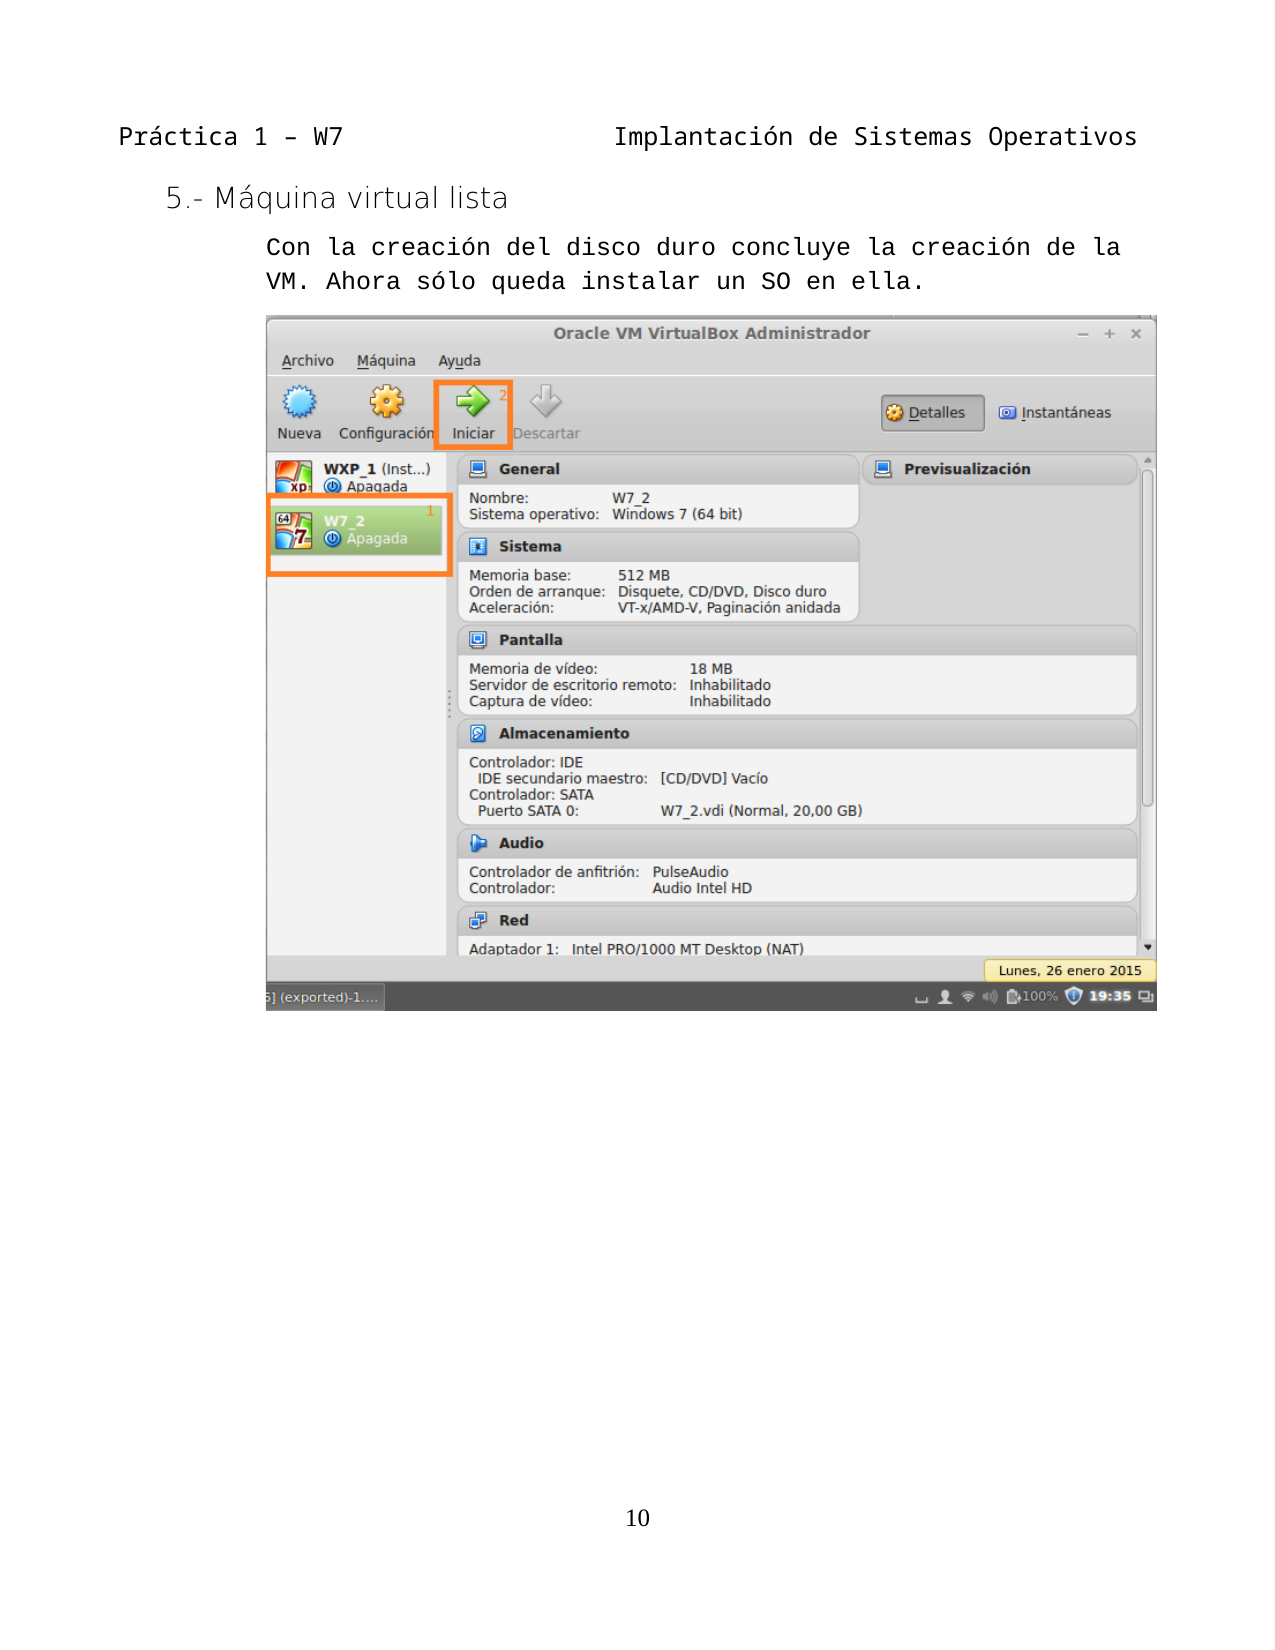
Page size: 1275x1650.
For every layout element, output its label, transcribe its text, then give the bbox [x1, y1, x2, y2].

picture [265, 315, 1157, 1011]
text Con la creación del disco duro concluye la creación de la VM. Ahora sólo queda instalar un SO en ella. [266, 235, 1157, 297]
list Máquina virtual lista [156, 182, 1157, 216]
